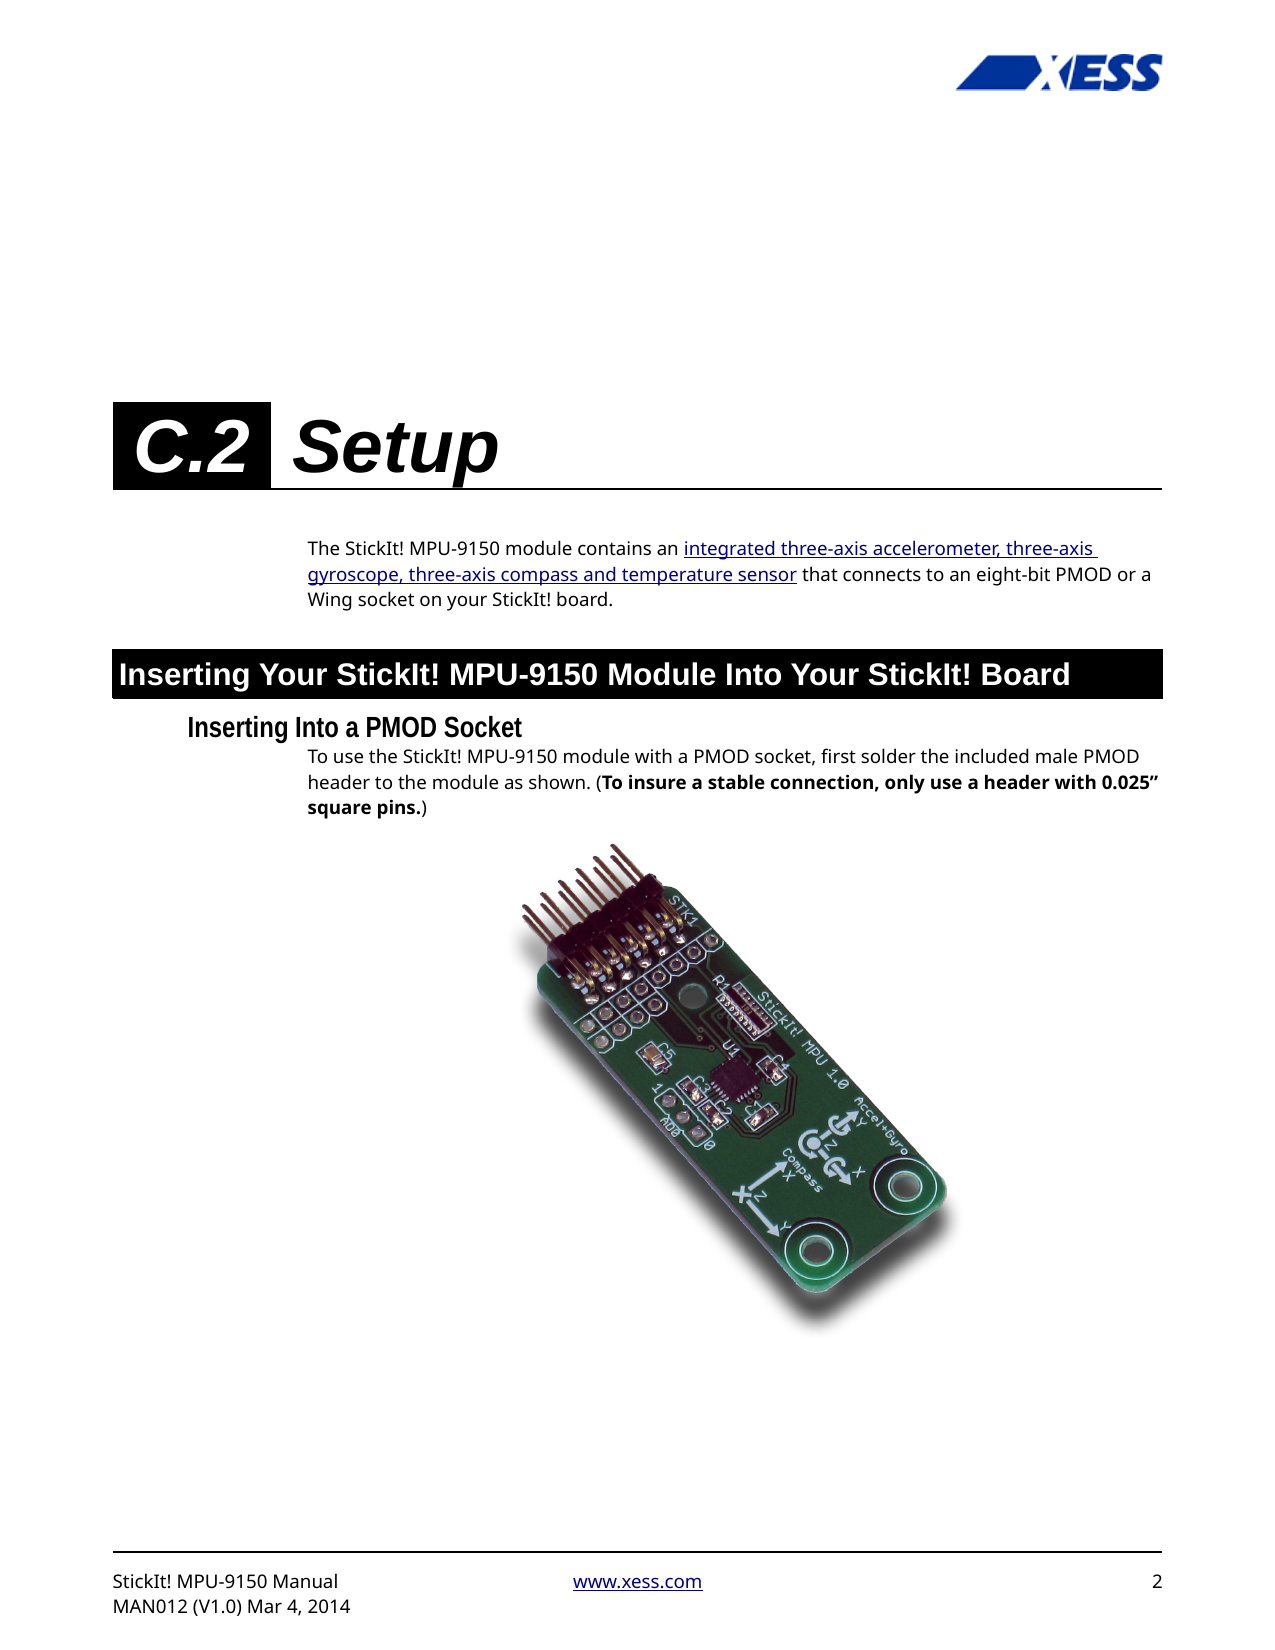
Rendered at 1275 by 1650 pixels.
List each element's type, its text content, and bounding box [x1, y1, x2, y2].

picture [501, 832, 969, 1349]
text The StickIt! MPU-9150 module contains an integrated three-axis accelerometer, three-axis gyroscope, three-axis compass and temperature sensor that connects to an eight-bit PMOD or a Wing socket on your StickIt! board. [307, 535, 1162, 612]
picture [955, 54, 1163, 91]
subtitle Inserting Into a PMOD Socket [187, 710, 1162, 743]
subtitle Inserting Your StickIt! MPU-9150 Module Into Your StickIt! Board [114, 650, 1162, 698]
text To use the StickIt! MPU-9150 module with a PMOD socket, first solder the included male PMOD header to the module as shown. (To insure a stable connection, only use a header with 0.025” square pins.) [307, 743, 1162, 820]
subtitle Setup [271, 402, 1162, 488]
